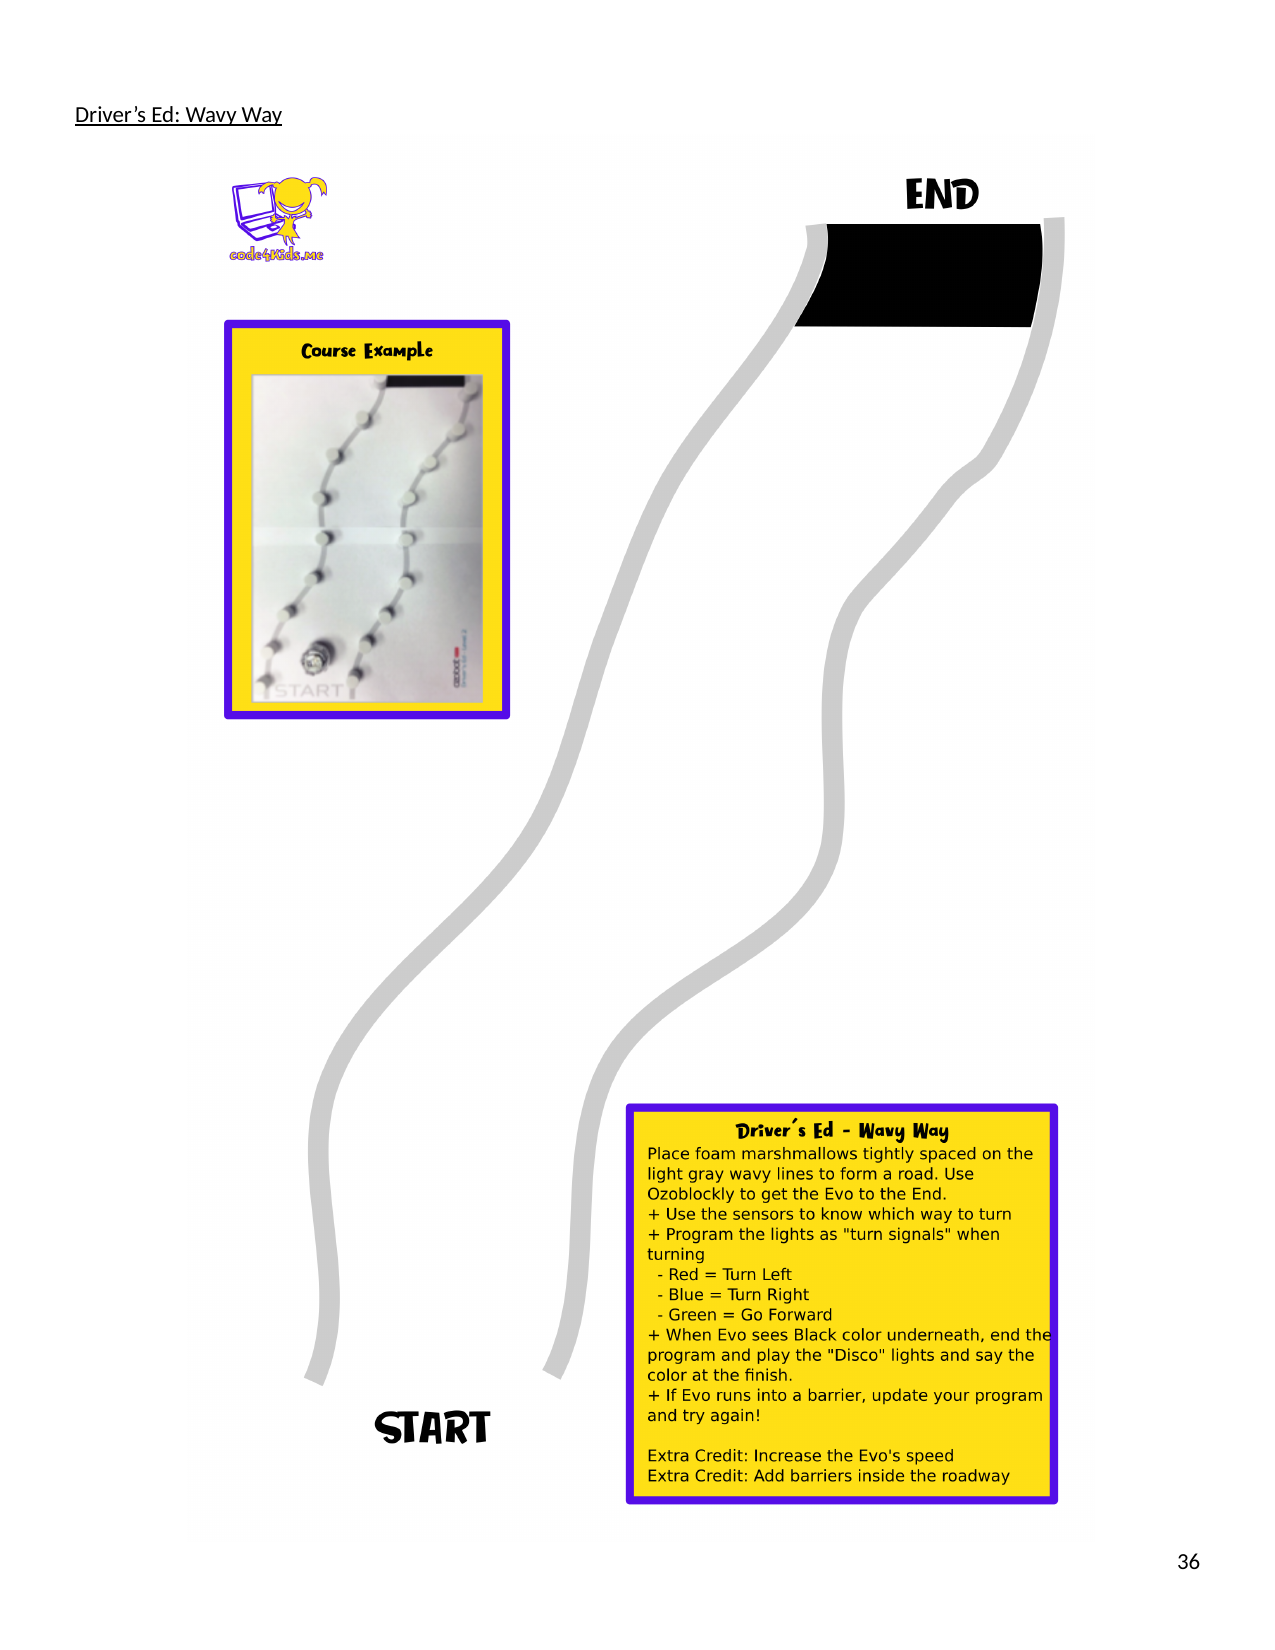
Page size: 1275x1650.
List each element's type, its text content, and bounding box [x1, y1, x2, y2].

picture [186, 134, 1095, 1542]
subtitle Driver’s Ed: Wavy Way [75, 100, 1200, 128]
